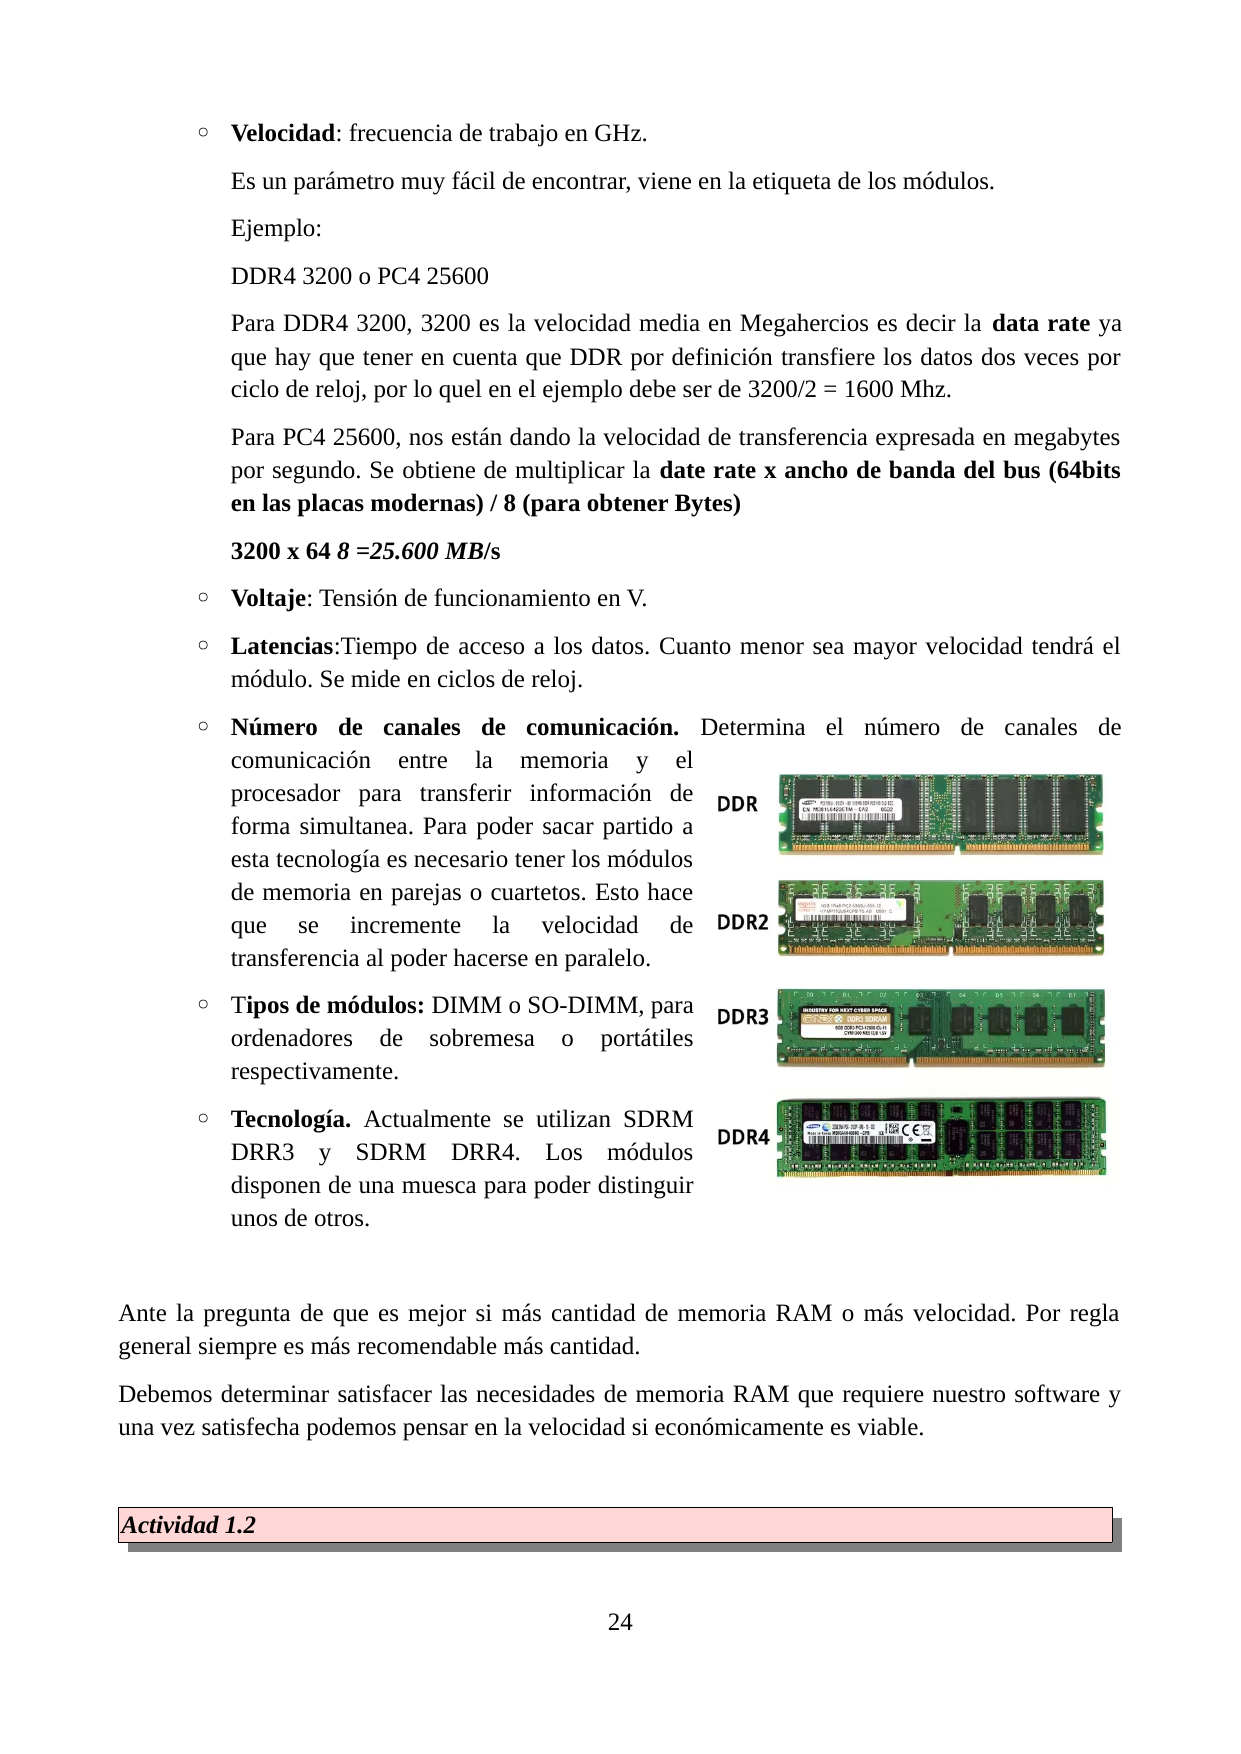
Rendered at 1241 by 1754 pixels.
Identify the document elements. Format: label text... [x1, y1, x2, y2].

list Número de canales de comunicación. Determina el número de canales de comunicación entre la memoria y el procesador para transferir información de forma simultanea. Para poder sacar partido a esta tecnología es necesario tener los módulos de memoria en parejas o cuartetos. Esto hace que se incremente la velocidad de transferencia al poder hacerse en paralelo. [193, 712, 1122, 972]
list Para DDR4 3200, 3200 es la velocidad media en Megahercios es decir la data rate ya que hay que tener en cuenta que DDR por definición transfiere los datos dos veces por ciclo de reloj, por lo quel en el ejemplo debe ser de 3200/2 = 1600 Mhz. [193, 308, 1122, 403]
text Ante la pregunta de que es mejor si más cantidad de memoria RAM o más velocidad. Por regla general siempre es más recomendable más cantidad. [118, 1298, 1122, 1360]
text Debemos determinar satisfacer las necesidades de memoria RAM que requiere nuestro software y una vez satisfecha podemos pensar en la velocidad si económicamente es viable. [118, 1379, 1122, 1441]
list DDR4 3200 o PC4 25600 [193, 261, 1122, 290]
list Latencias:Tiempo de acceso a los datos. Cuanto menor sea mayor velocidad tendrá el módulo. Se mide en ciclos de reloj. [193, 631, 1122, 693]
list Velocidad: frecuencia de trabajo en GHz. [193, 118, 1122, 147]
picture [705, 761, 1120, 1187]
list Para PC4 25600, nos están dando la velocidad de transferencia expresada en megabytes por segundo. Se obtiene de multiplicar la date rate x ancho de banda del bus (64bits en las placas modernas) / 8 (para obtener Bytes) [193, 422, 1122, 517]
list Tipos de módulos: DIMM o SO-DIMM, para ordenadores de sobremesa o portátiles respectivamente. [193, 990, 705, 1085]
list Es un parámetro muy fácil de encontrar, viene en la etiqueta de los módulos. [193, 166, 1122, 194]
text Actividad 1.2 [119, 1508, 1112, 1542]
list 3200 x 64 8 =25.600 MB/s [193, 536, 1122, 564]
list Tecnología. Actualmente se utilizan SDRM DRR3 y SDRM DRR4. Los módulos disponen de una muesca para poder distinguir unos de otros. [193, 1104, 1122, 1232]
list Ejemplo: [193, 213, 1122, 242]
list Voltaje: Tensión de funcionamiento en V. [193, 583, 1122, 612]
